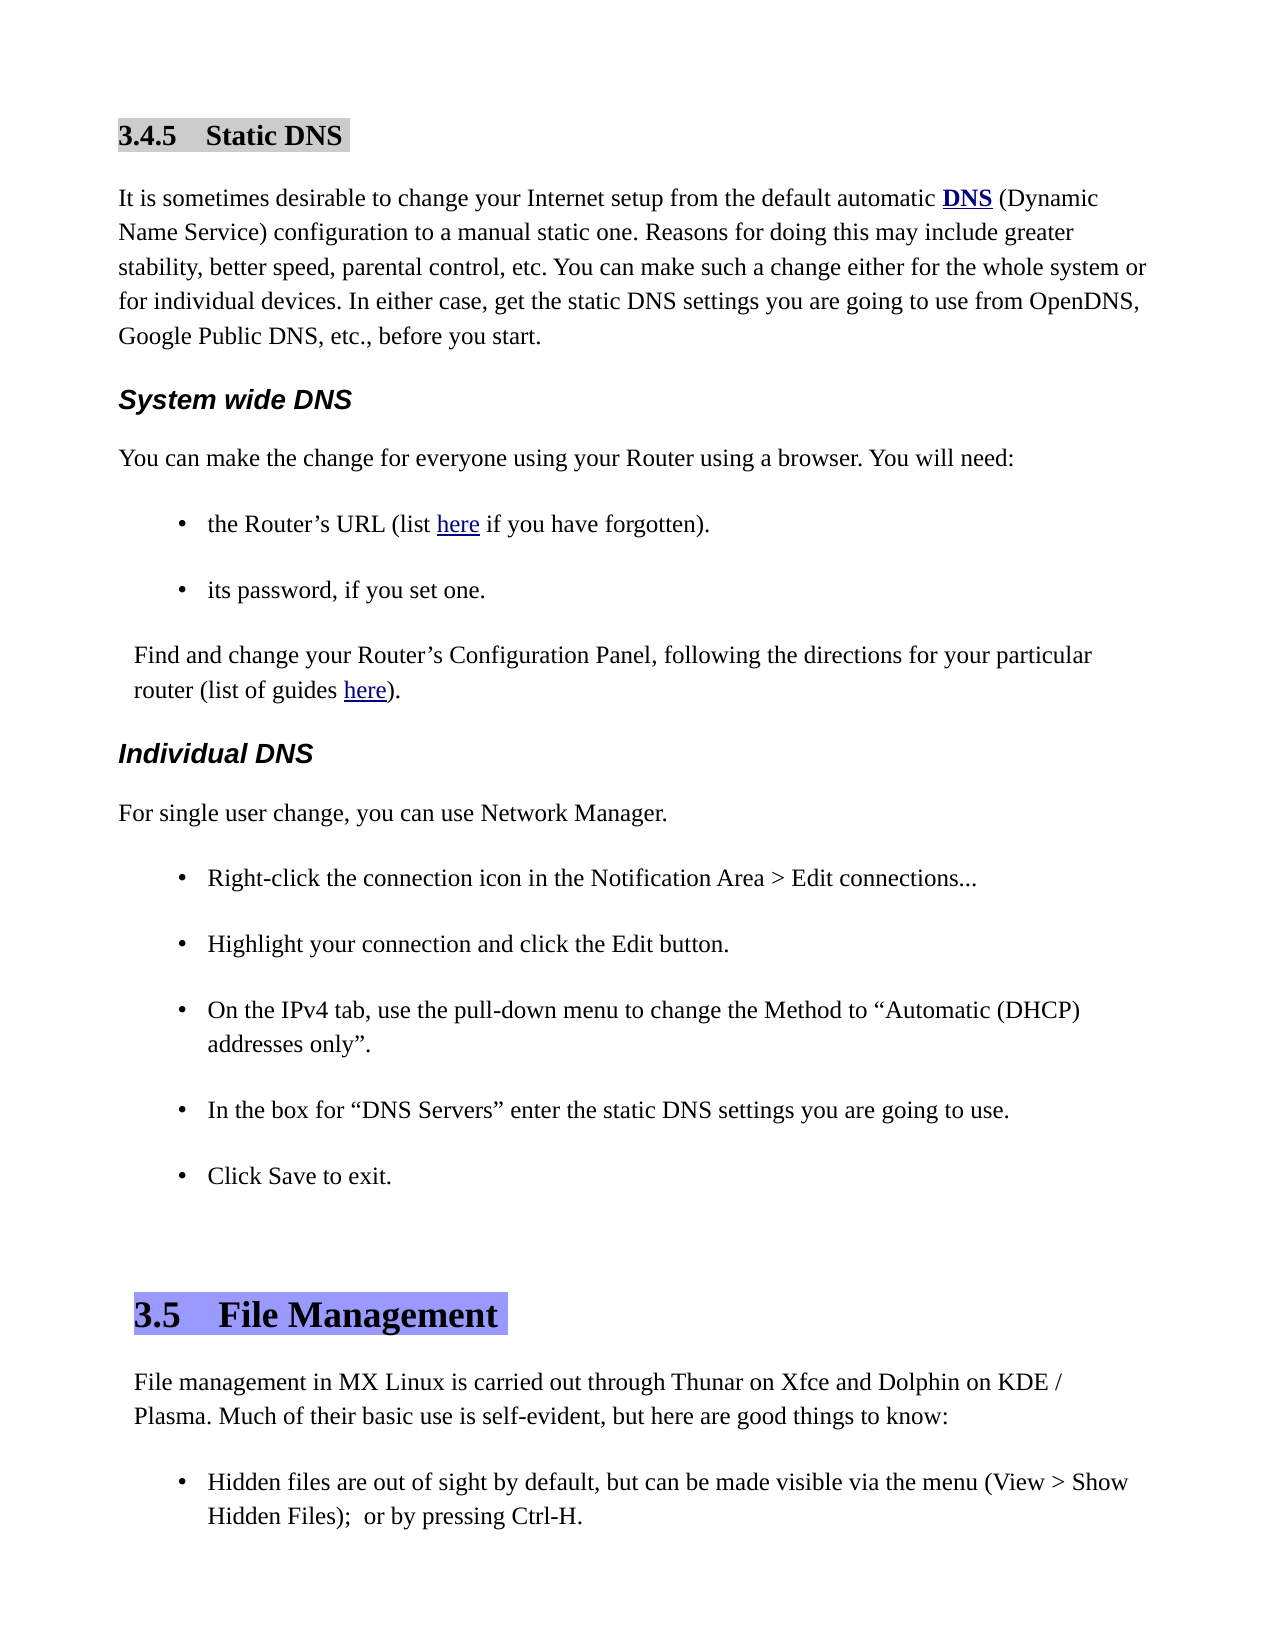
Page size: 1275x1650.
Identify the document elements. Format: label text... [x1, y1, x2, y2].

list Right-click the connection icon in the Notification Area > Edit connections... [178, 863, 1141, 892]
list Hidden files are out of sight by default, but can be made visible via the menu (View > Show Hidden Files); or by pressing Ctrl-H. [178, 1467, 1141, 1530]
text Find and change your Router’s Configuration Panel, following the directions for your particular router (list of guides here). [134, 641, 1141, 704]
list On the IPv4 tab, use the pull-down menu to change the Method to “Automatic (DHCP) addresses only”. [178, 995, 1141, 1058]
text For single user change, you can use Network Manager. [118, 798, 1157, 826]
list the Router’s URL (list here if you have forgotten). [178, 509, 1141, 538]
subtitle Individual DNS [118, 738, 1157, 769]
subtitle 3.4.5 Static DNS [350, 118, 1157, 152]
list In the box for “DNS Servers” enter the static DNS settings you are going to use. [178, 1095, 1141, 1124]
text You can make the change for everyone using your Router using a browser. You will need: [118, 443, 1157, 472]
list Highlight your connection and click the Edit button. [178, 929, 1141, 958]
text It is sometimes desirable to change your Internet setup from the default automatic DNS (Dynamic Name Service) configuration to a manual static one. Reasons for doing this may include greater stability, better speed, parental control, etc. You can make such a change either for the whole system or for individual devices. In either case, get the static DNS settings you are going to use from OpenDNS, Google Public DNS, etc., before you start. [118, 183, 1157, 349]
list Click Save to exit. [178, 1161, 1141, 1189]
text File management in MX Linux is carried out through Thunar on Xfce and Dolphin on KDE / Plasma. Much of their basic use is self-evident, but here are good things to know: [134, 1367, 1141, 1430]
subtitle 3.5 File Management [508, 1292, 1141, 1335]
list its password, if you set one. [178, 575, 1141, 604]
subtitle System wide DNS [118, 383, 1157, 415]
